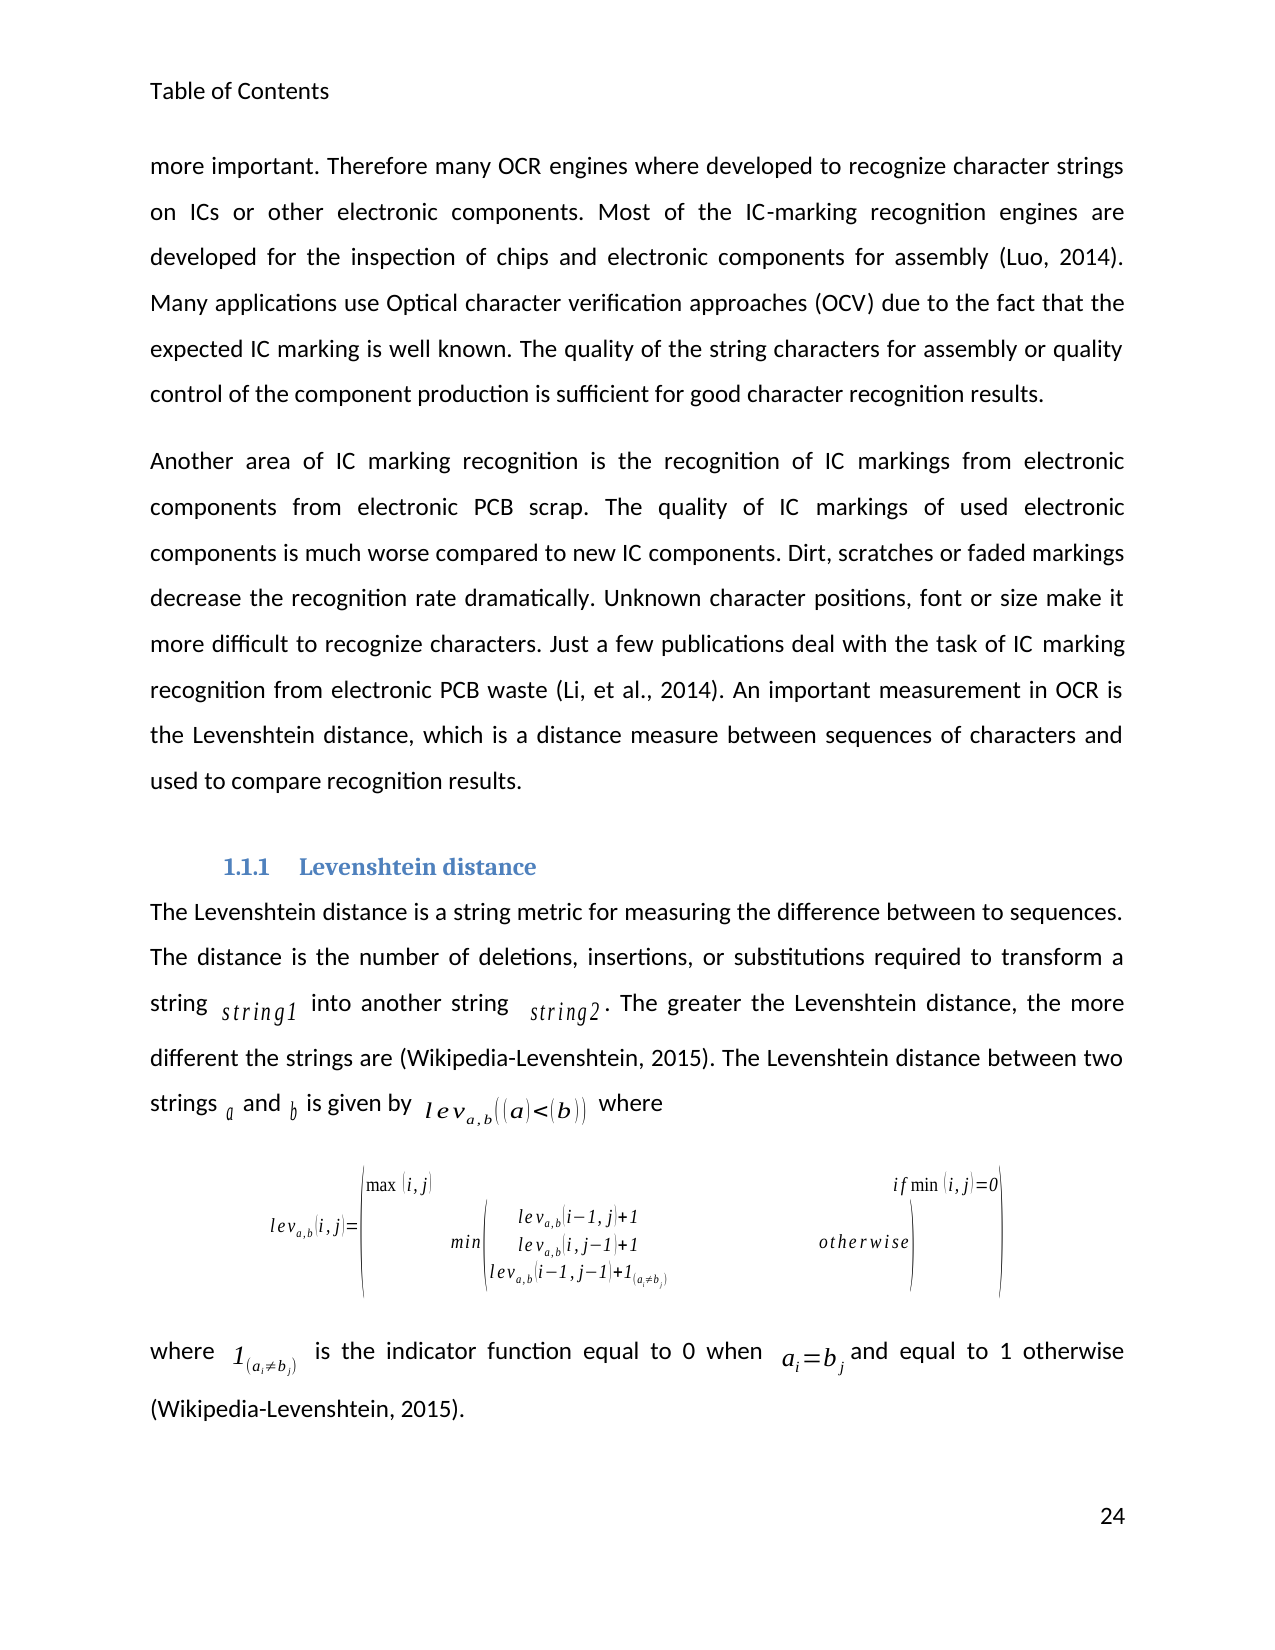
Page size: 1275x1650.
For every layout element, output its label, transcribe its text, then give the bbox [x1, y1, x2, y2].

text The Levenshtein distance is a string metric for measuring the difference between to sequences. The distance is the number of deletions, insertions, or substitutions required to transform a string into another string. The greater the Levenshtein distance, the more different the strings are (Wikipedia-Levenshtein, 2015). The Levenshtein distance between two strings and is given by where [150, 896, 1125, 1127]
text more important. Therefore many OCR engines where developed to recognize character strings on ICs or other electronic components. Most of the IC-marking recognition engines are developed for the inspection of chips and electronic components for assembly (Luo, 2014). Many applications use Optical character verification approaches (OCV) due to the fact that the expected IC marking is well known. The quality of the string characters for assembly or quality control of the component production is sufficient for good character recognition results. [150, 150, 1125, 409]
text where is the indicator function equal to 0 when and equal to 1 otherwise (Wikipedia-Levenshtein, 2015). [150, 1335, 1125, 1423]
text Another area of IC marking recognition is the recognition of IC markings from electronic components from electronic PCB scrap. The quality of IC markings of used electronic components is much worse compared to new IC components. Dirt, scratches or faded markings decrease the recognition rate dramatically. Unknown character positions, font or size make it more difficult to recognize characters. Just a few publications deal with the task of IC marking recognition from electronic PCB waste (Li, et al., 2014). An important measurement in OCR is the Levenshtein distance, which is a distance measure between sequences of characters and used to compare recognition results. [150, 445, 1125, 796]
subtitle Levenshtein distance [224, 853, 1125, 881]
